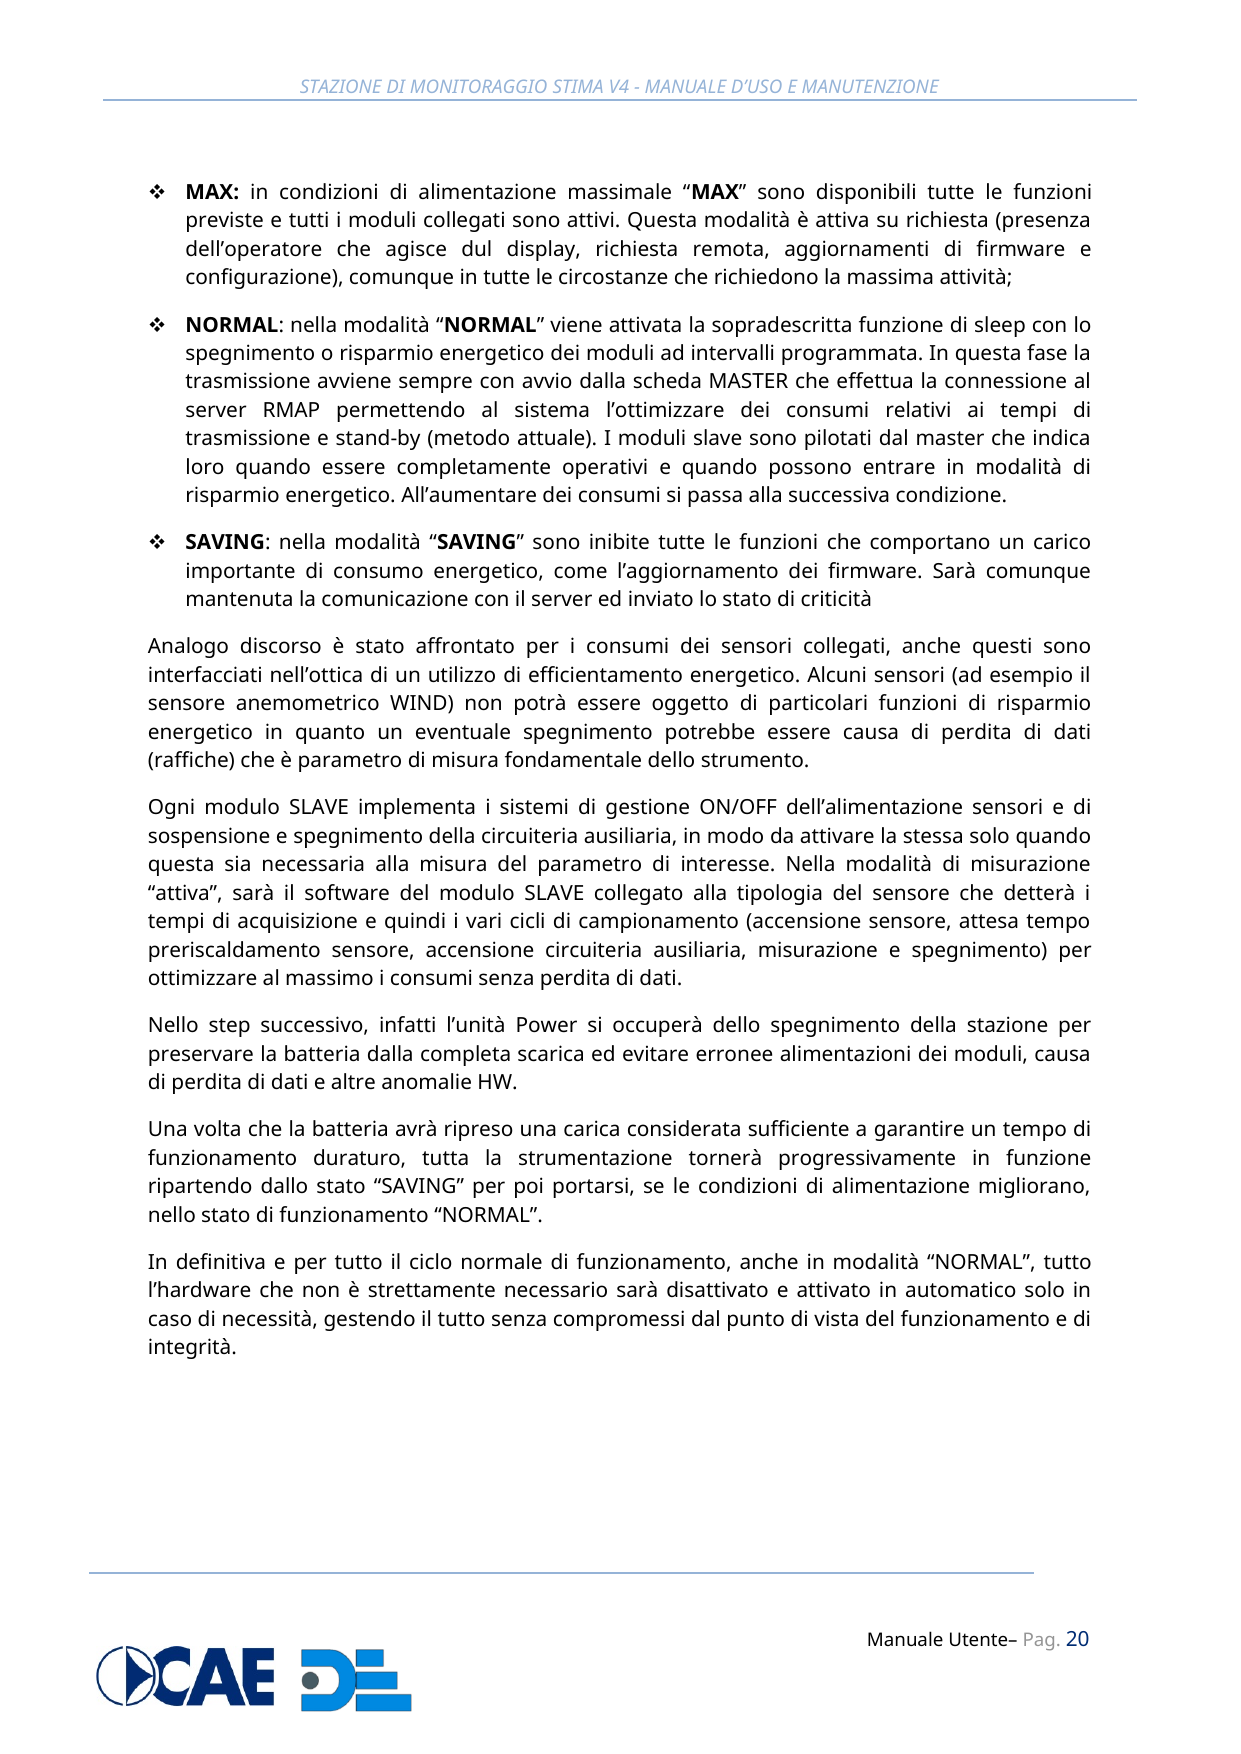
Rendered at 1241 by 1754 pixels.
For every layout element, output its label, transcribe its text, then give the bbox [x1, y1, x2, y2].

list SAVING: nella modalità “SAVING” sono inibite tutte le funzioni che comportano un carico importante di consumo energetico, come l’aggiornamento dei firmware. Sarà comunque mantenuta la comunicazione con il server ed inviato lo stato di criticità [148, 527, 1092, 613]
text In definitiva e per tutto il ciclo normale di funzionamento, anche in modalità “NORMAL”, tutto l’hardware che non è strettamente necessario sarà disattivato e attivato in automatico solo in caso di necessità, gestendo il tutto senza compromessi dal punto di vista del funzionamento e di integrità. [148, 1247, 1092, 1361]
text Una volta che la batteria avrà ripreso una carica considerata sufficiente a garantire un tempo di funzionamento duraturo, tutta la strumentazione tornerà progressivamente in funzione ripartendo dallo stato “SAVING” per poi portarsi, se le condizioni di alimentazione migliorano, nello stato di funzionamento “NORMAL”. [148, 1114, 1092, 1228]
text Ogni modulo SLAVE implementa i sistemi di gestione ON/OFF dell’alimentazione sensori e di sospensione e spegnimento della circuiteria ausiliaria, in modo da attivare la stessa solo quando questa sia necessaria alla misura del parametro di interesse. Nella modalità di misurazione “attiva”, sarà il software del modulo SLAVE collegato alla tipologia del sensore che detterà i tempi di acquisizione e quindi i vari cicli di campionamento (accensione sensore, attesa tempo preriscaldamento sensore, accensione circuiteria ausiliaria, misurazione e spegnimento) per ottimizzare al massimo i consumi senza perdita di dati. [148, 792, 1092, 992]
text Analogo discorso è stato affrontato per i consumi dei sensori collegati, anche questi sono interfacciati nell’ottica di un utilizzo di efficientamento energetico. Alcuni sensori (ad esempio il sensore anemometrico WIND) non potrà essere oggetto di particolari funzioni di risparmio energetico in quanto un eventuale spegnimento potrebbe essere causa di perdita di dati (raffiche) che è parametro di misura fondamentale dello strumento. [148, 632, 1092, 774]
text Nello step successivo, infatti l’unità Power si occuperà dello spegnimento della stazione per preservare la batteria dalla completa scarica ed evitare erronee alimentazioni dei moduli, causa di perdita di dati e altre anomalie HW. [148, 1010, 1092, 1096]
list MAX: in condizioni di alimentazione massimale “MAX” sono disponibili tutte le funzioni previste e tutti i moduli collegati sono attivi. Questa modalità è attiva su richiesta (presenza dell’operatore che agisce dul display, richiesta remota, aggiornamenti di firmware e configurazione), comunque in tutte le circostanze che richiedono la massima attività; [148, 177, 1092, 291]
list NORMAL: nella modalità “NORMAL” viene attivata la sopradescritta funzione di sleep con lo spegnimento o risparmio energetico dei moduli ad intervalli programmata. In questa fase la trasmissione avviene sempre con avvio dalla scheda MASTER che effettua la connessione al server RMAP permettendo al sistema l’ottimizzare dei consumi relativi ai tempi di trasmissione e stand-by (metodo attuale). I moduli slave sono pilotati dal master che indica loro quando essere completamente operativi e quando possono entrare in modalità di risparmio energetico. All’aumentare dei consumi si passa alla successiva condizione. [148, 310, 1092, 509]
